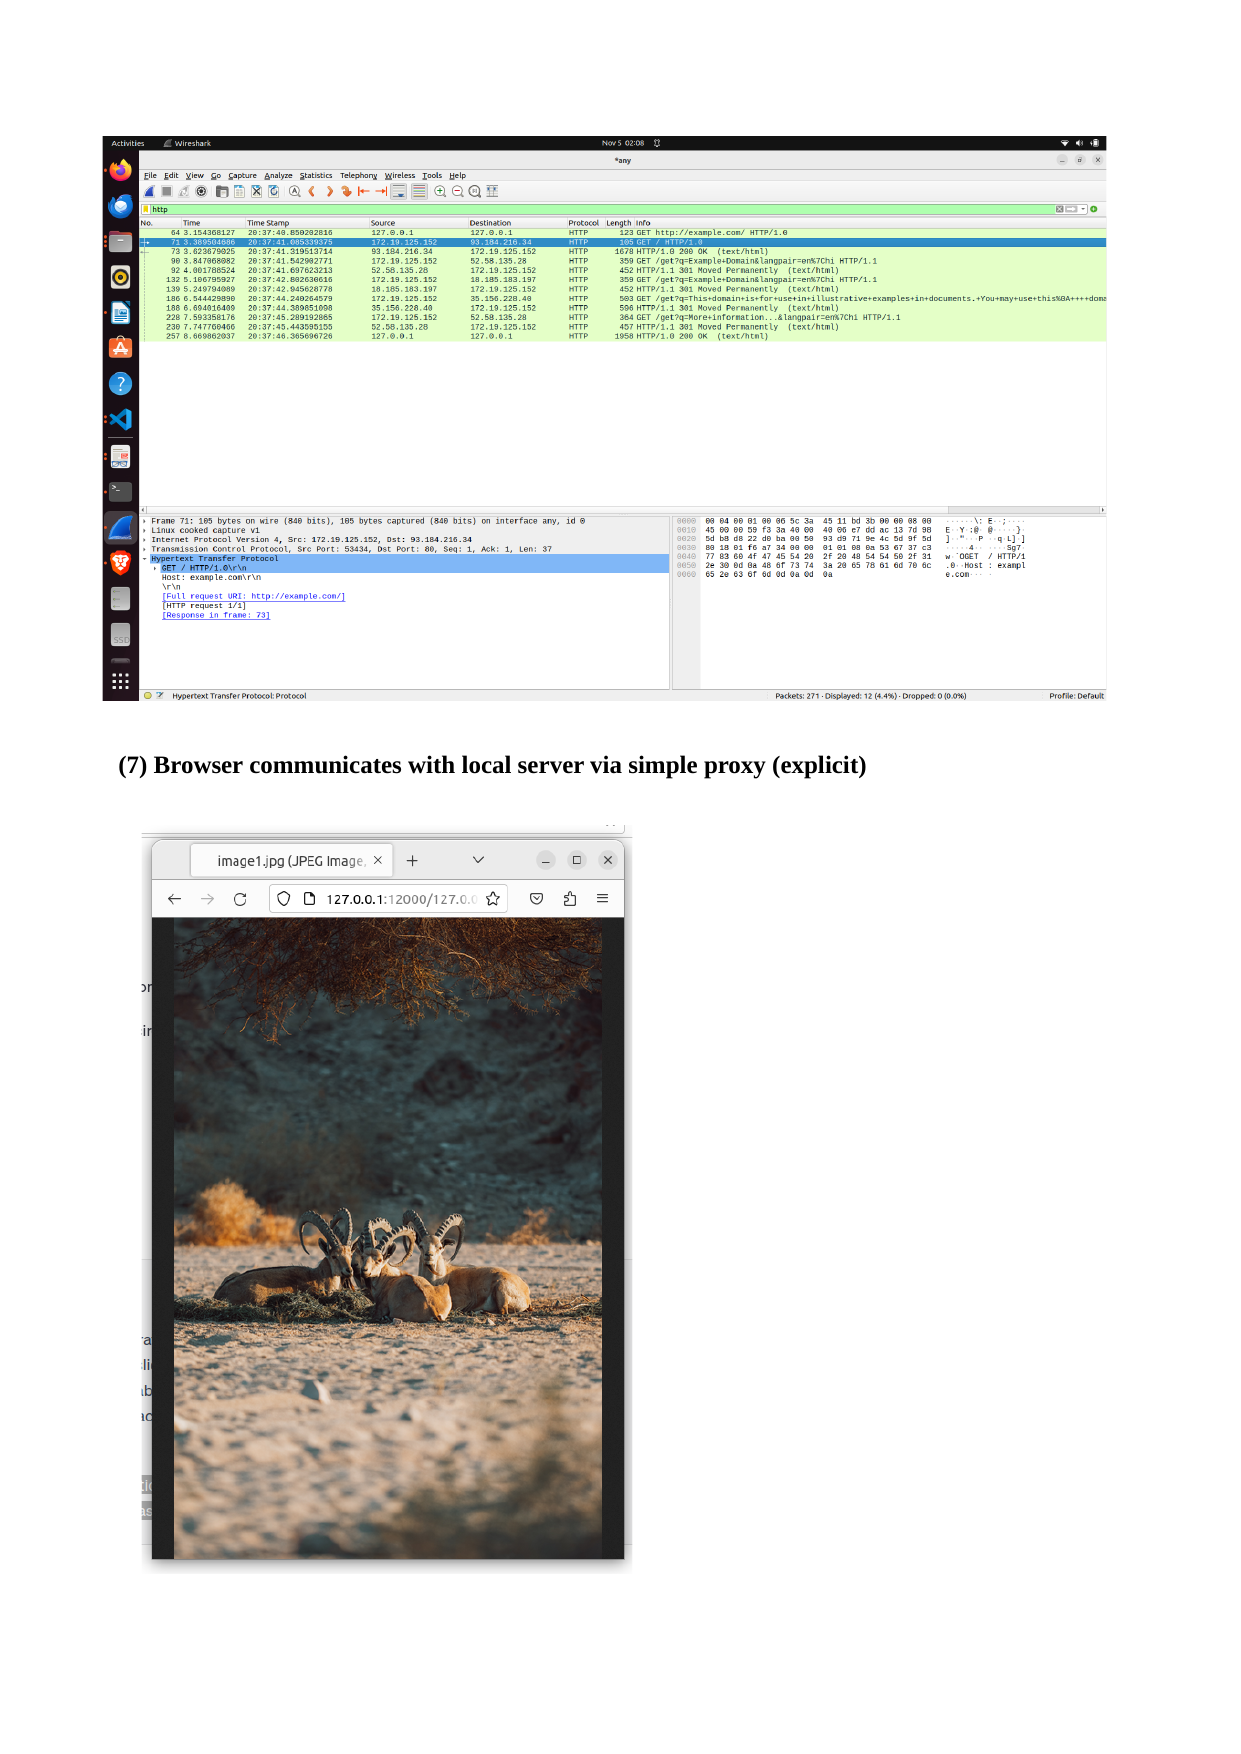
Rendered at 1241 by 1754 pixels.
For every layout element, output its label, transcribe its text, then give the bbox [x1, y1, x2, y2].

picture [141, 825, 633, 1574]
picture [102, 136, 1107, 701]
text (7) Browser communicates with local server via simple proxy (explicit) [118, 751, 1122, 779]
